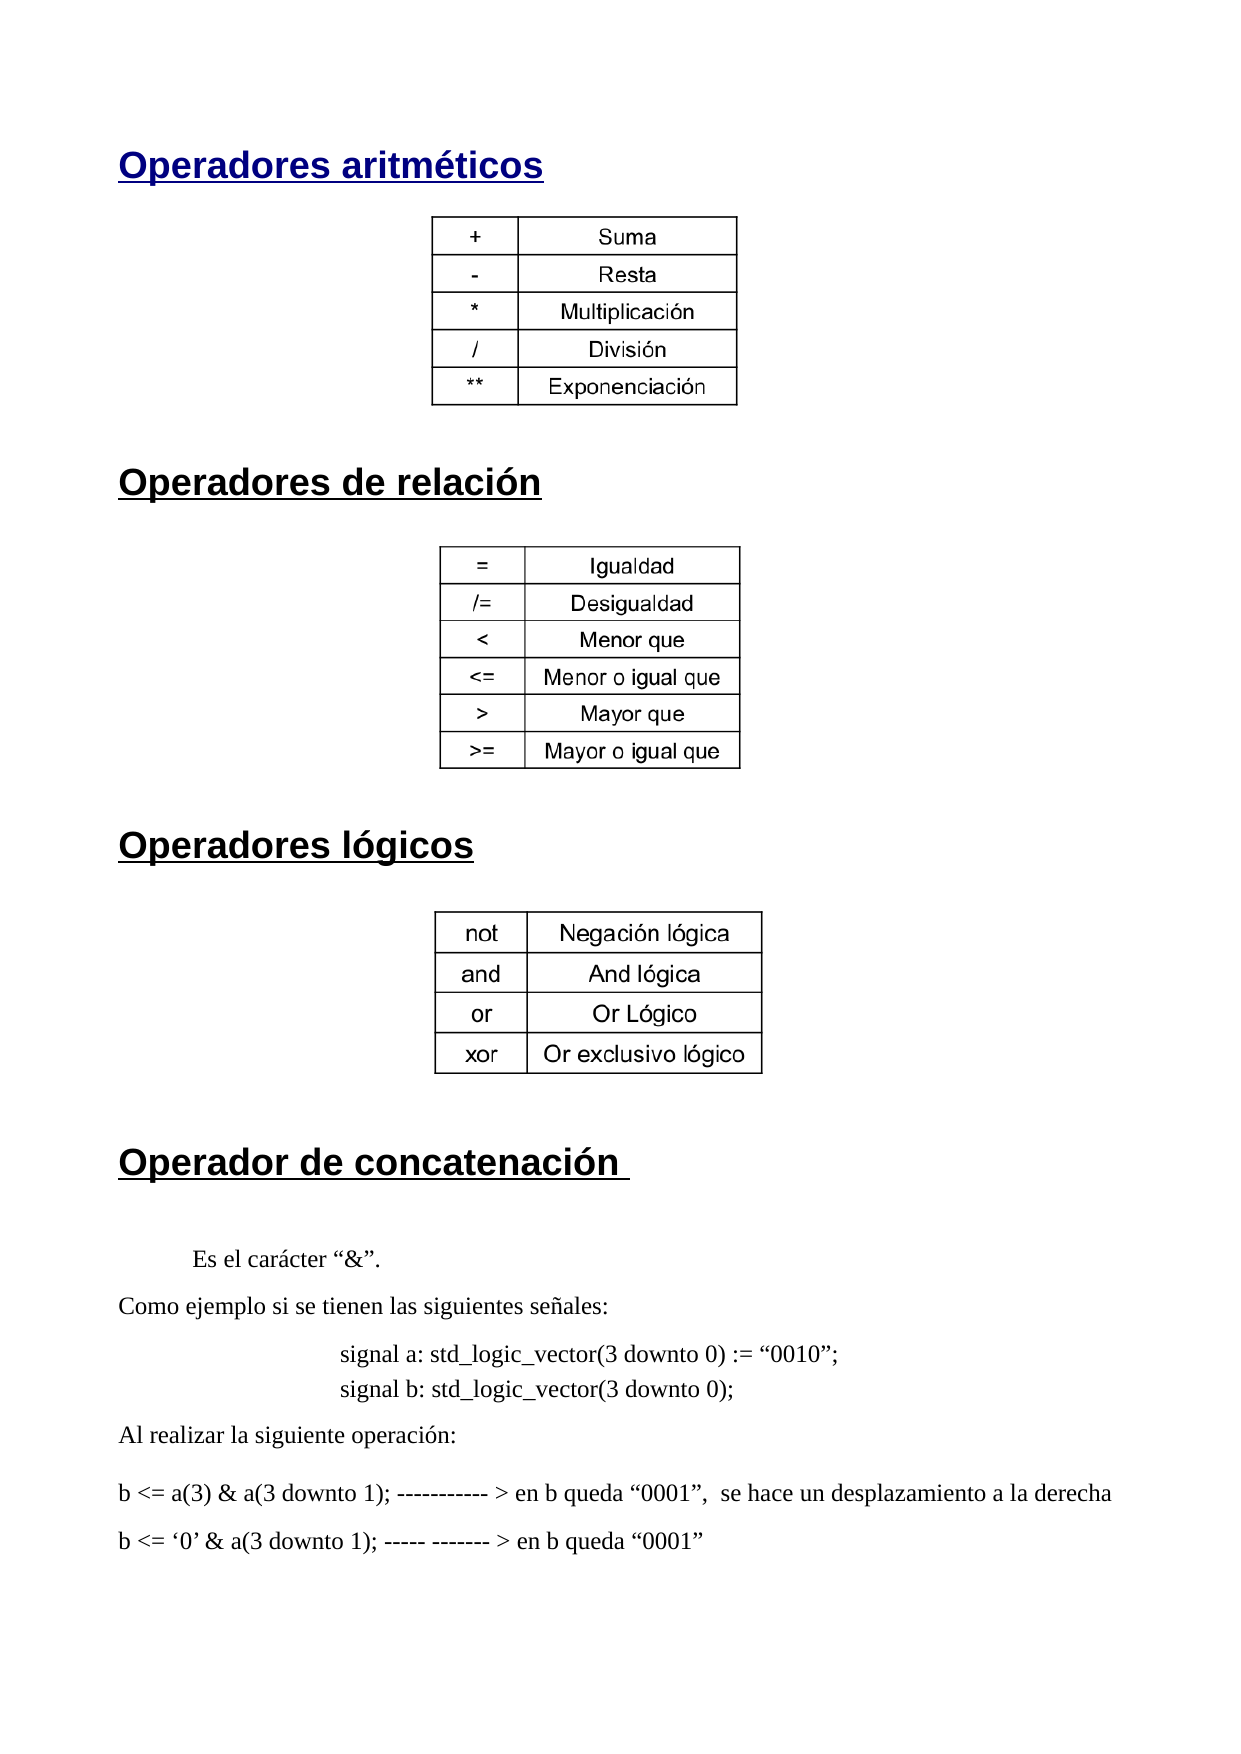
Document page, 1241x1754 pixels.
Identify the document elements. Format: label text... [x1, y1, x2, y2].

text Al realizar la siguiente operación: [118, 1420, 1122, 1449]
text signal a: std_logic_vector(3 downto 0) := “0010”; [340, 1339, 1122, 1368]
picture [427, 215, 740, 407]
picture [428, 907, 767, 1077]
text Como ejemplo si se tienen las siguientes señales: [118, 1291, 1122, 1320]
text b <= ‘0’ & a(3 downto 1); ----- ------- > en b queda “0001” [118, 1526, 1122, 1554]
text b <= a(3) & a(3 downto 1); ----------- > en b queda “0001”, se hace un desplazamiento a la derecha [118, 1478, 1122, 1507]
subtitle Operadores lógicos [118, 823, 1122, 867]
text Es el carácter “&”. [118, 1244, 1122, 1272]
subtitle Operador de concatenación [118, 1140, 1122, 1183]
picture [435, 541, 745, 772]
subtitle Operadores de relación [118, 460, 1122, 503]
text signal b: std_logic_vector(3 downto 0); [340, 1374, 1122, 1403]
subtitle Operadores aritméticos [118, 143, 1122, 187]
